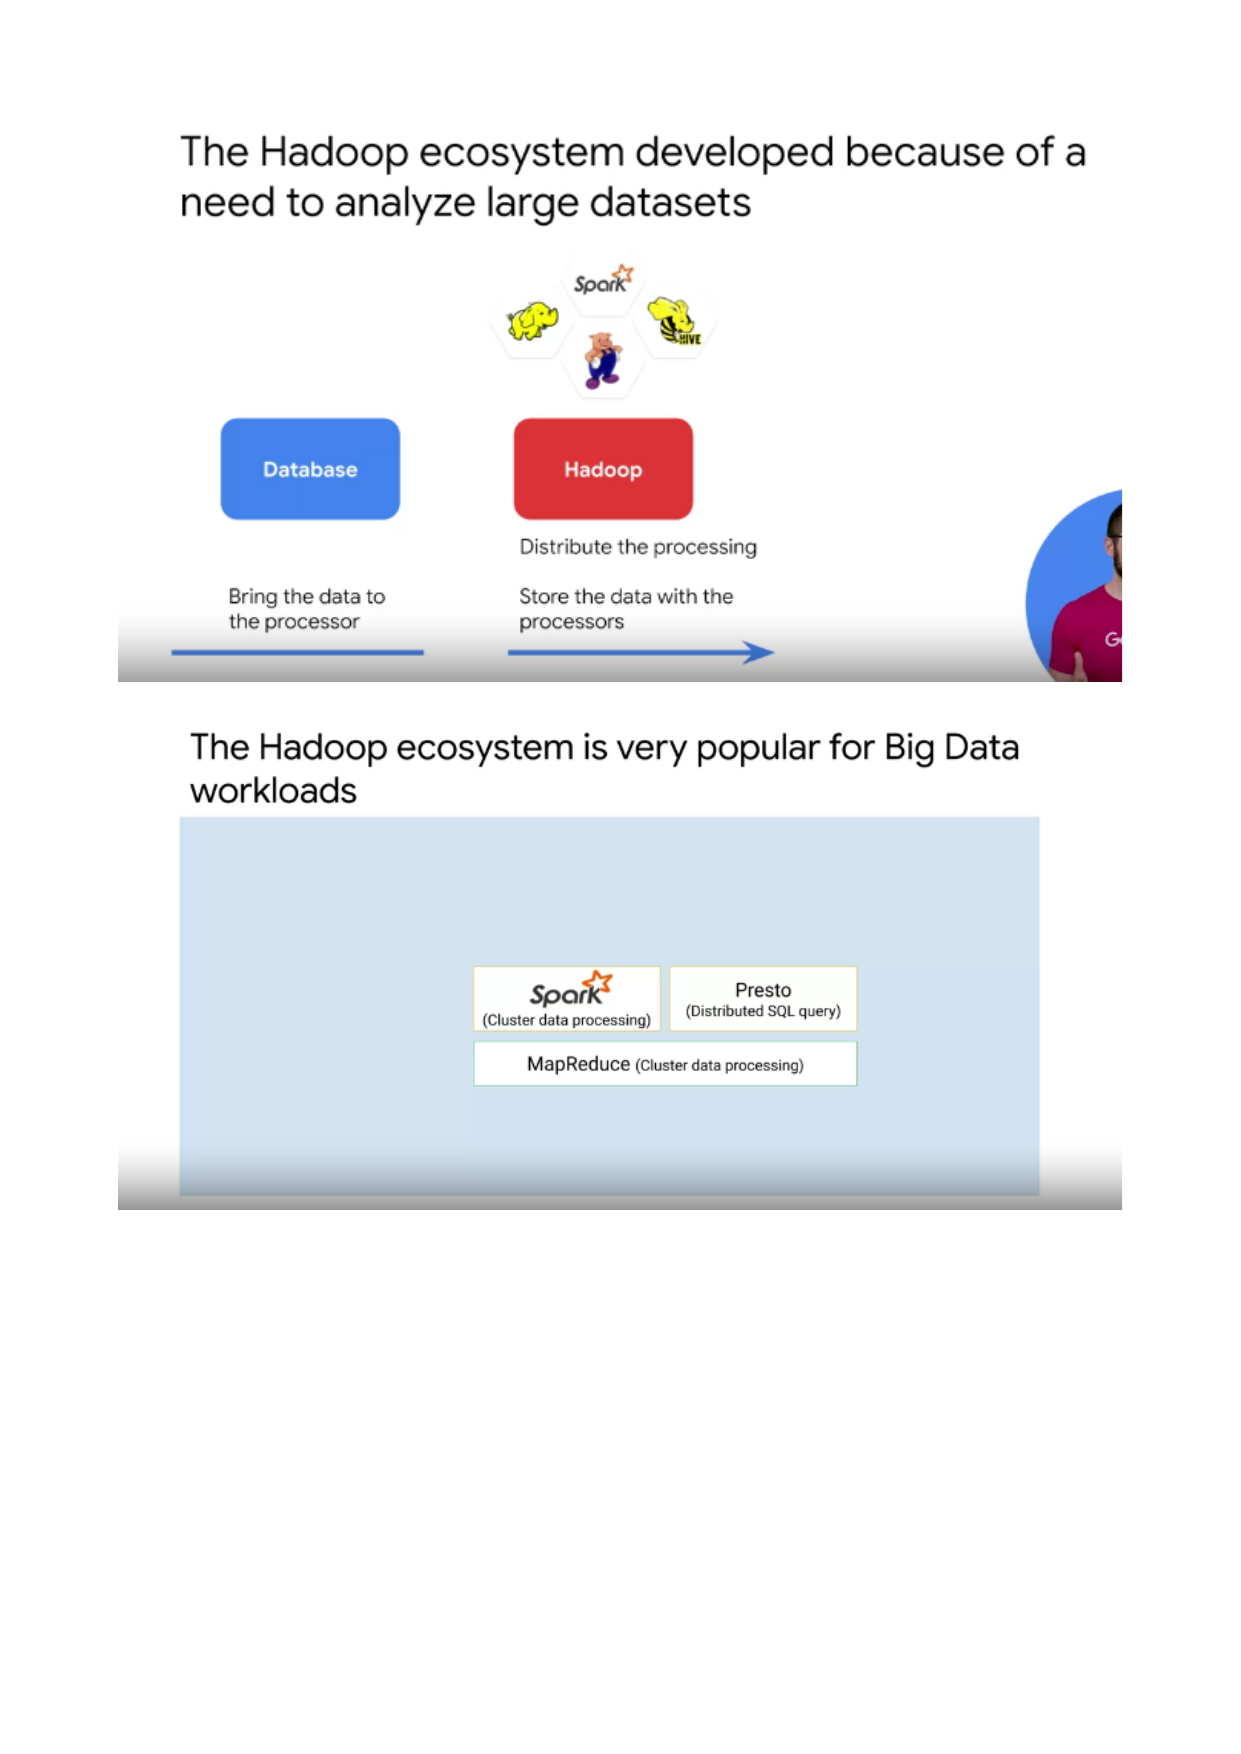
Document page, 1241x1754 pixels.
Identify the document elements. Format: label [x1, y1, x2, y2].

picture [118, 118, 1123, 682]
picture [118, 710, 1123, 1210]
